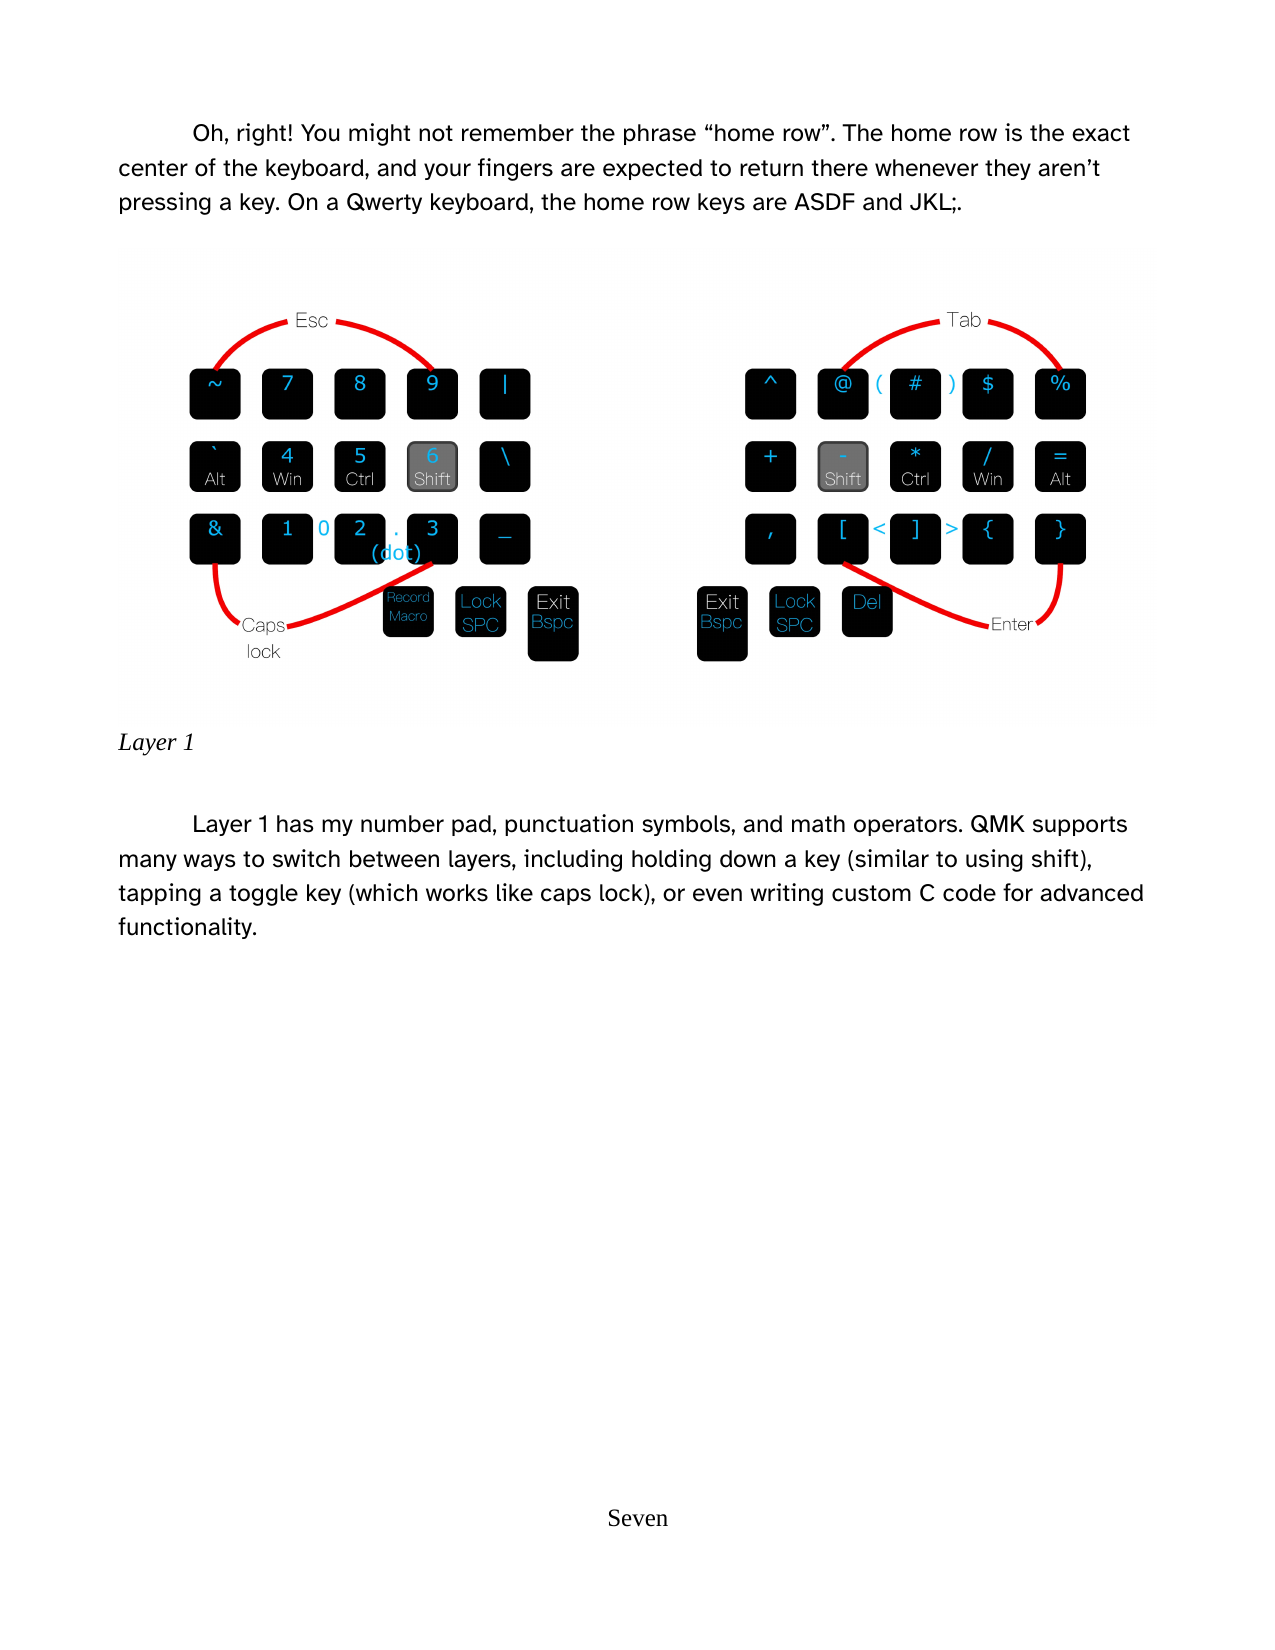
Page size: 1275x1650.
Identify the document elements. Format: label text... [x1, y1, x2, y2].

text Layer 1 has my number pad, punctuation symbols, and math operators. QMK supports many ways to switch between layers, including holding down a key (similar to using shift), tapping a toggle key (which works like caps lock), or even writing custom C code for advanced functionality. [118, 809, 1157, 942]
picture [118, 248, 1157, 727]
text Layer 1 [118, 727, 1157, 756]
text Oh, right! You might not remember the phrase “home row”. The home row is the exact center of the keyboard, and your fingers are expected to return there whenever they aren’t pressing a key. On a Qwerty keyboard, the home row keys are ASDF and JKL;. [118, 118, 1157, 217]
